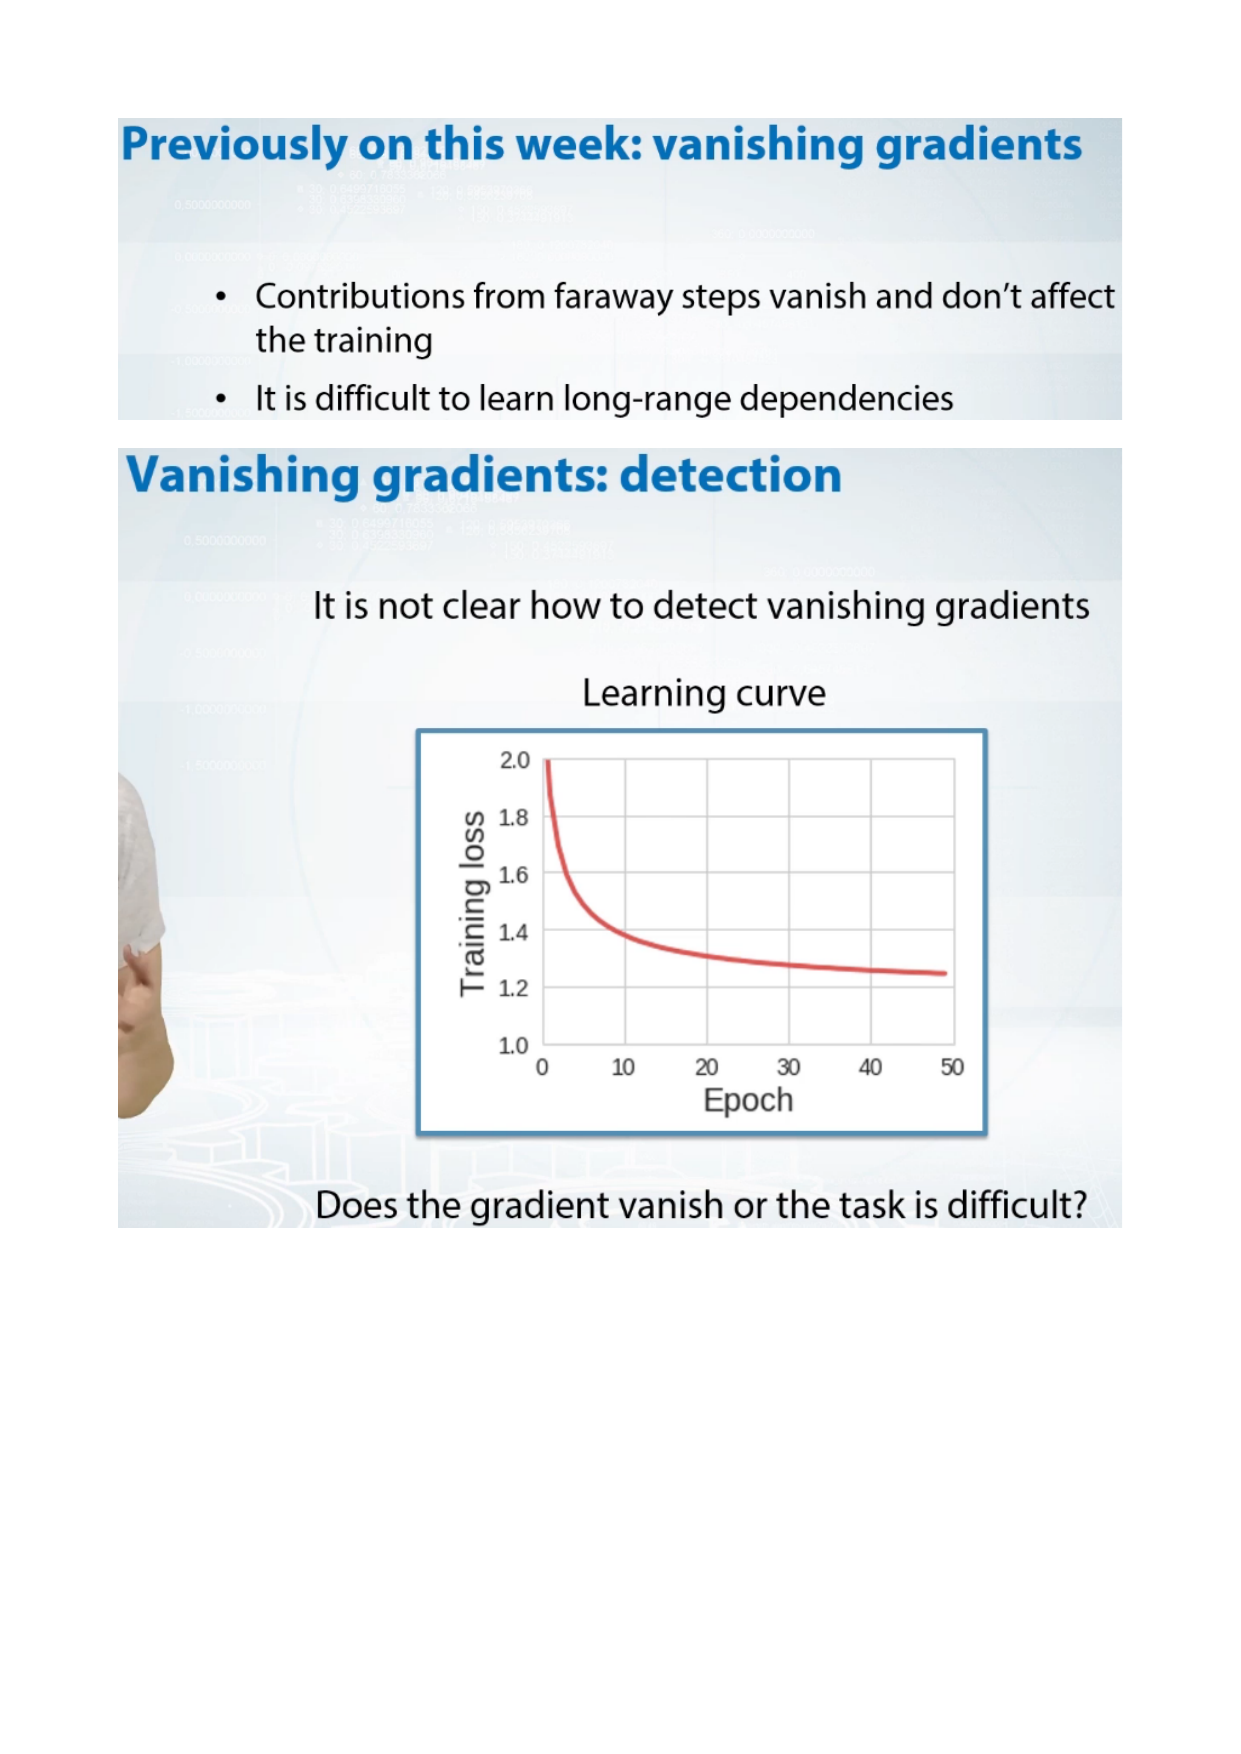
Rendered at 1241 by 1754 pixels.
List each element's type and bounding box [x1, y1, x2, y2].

picture [118, 118, 1123, 420]
picture [118, 448, 1123, 1228]
